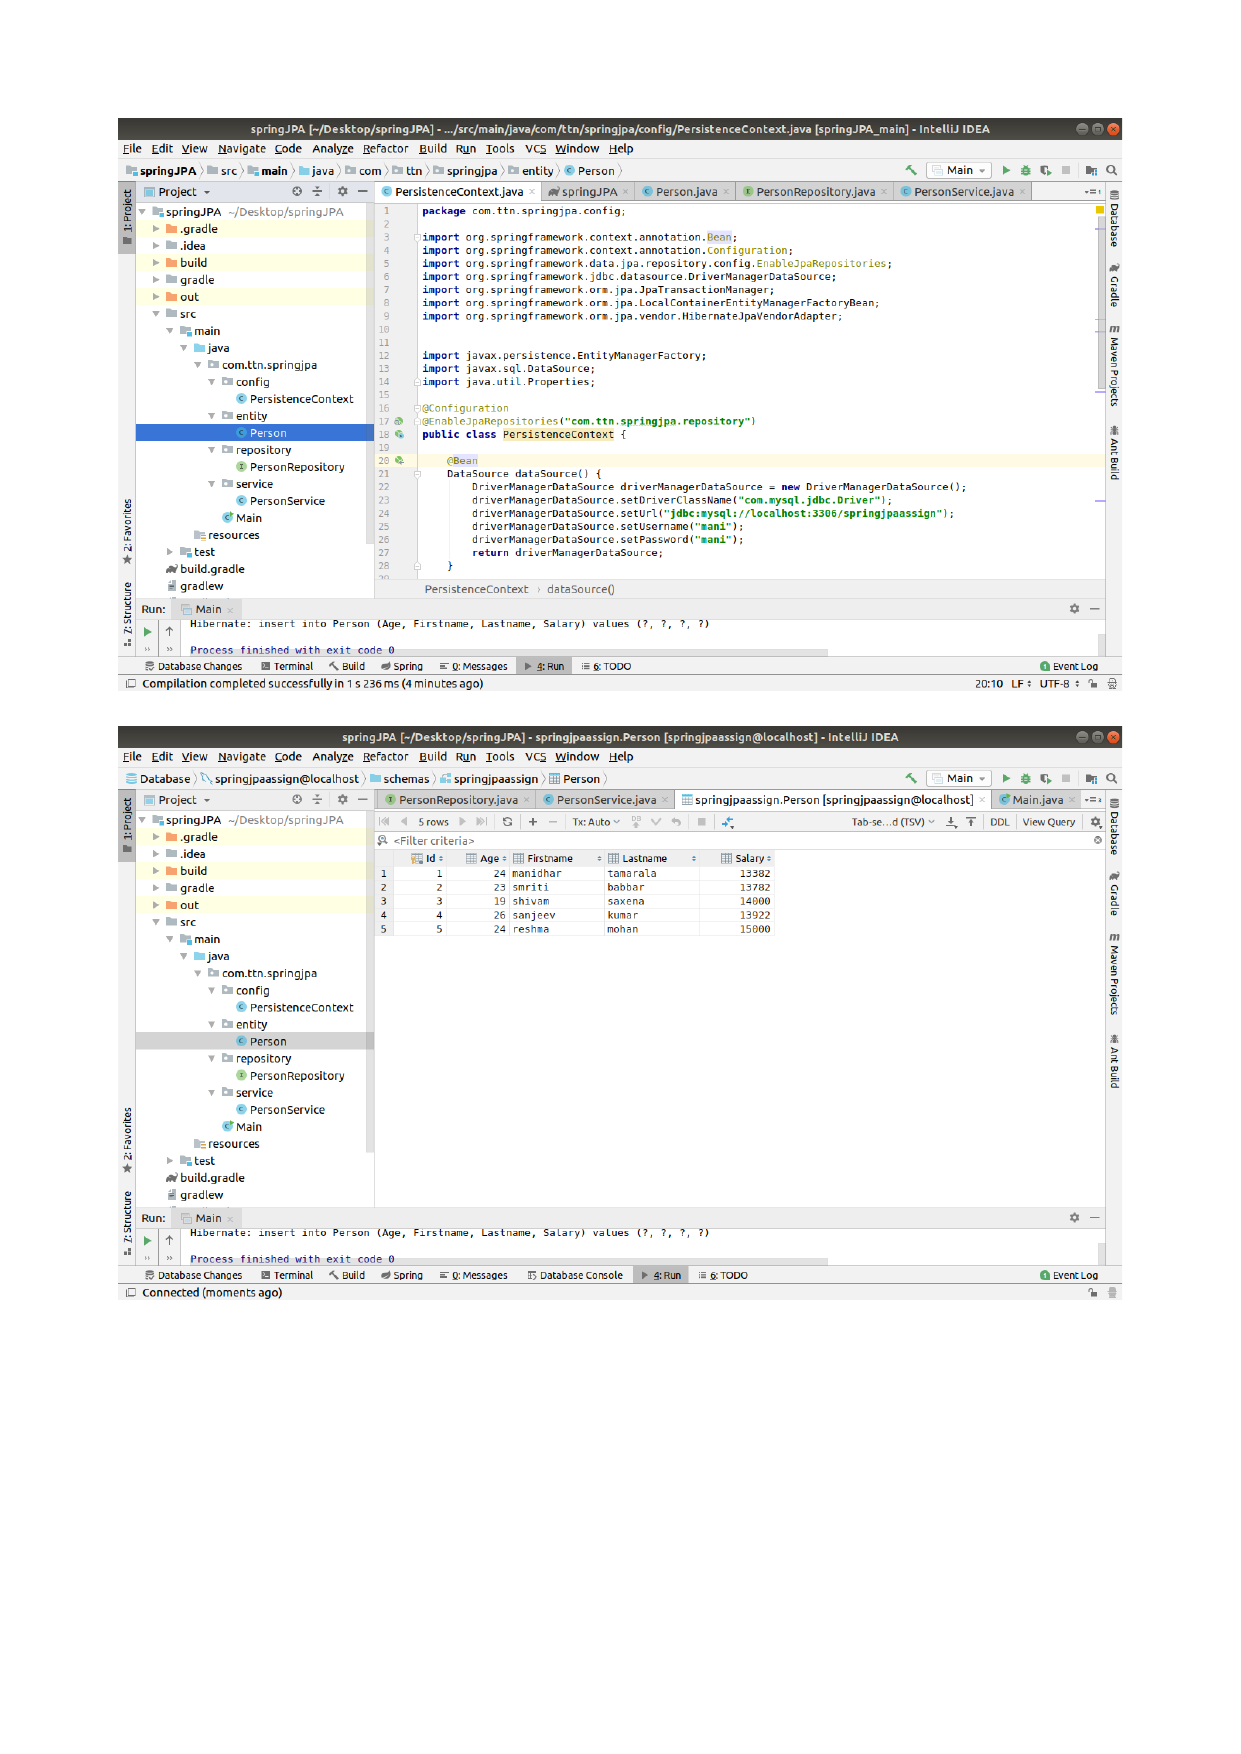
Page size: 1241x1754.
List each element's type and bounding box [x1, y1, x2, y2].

picture [118, 118, 1123, 691]
picture [118, 726, 1123, 1300]
